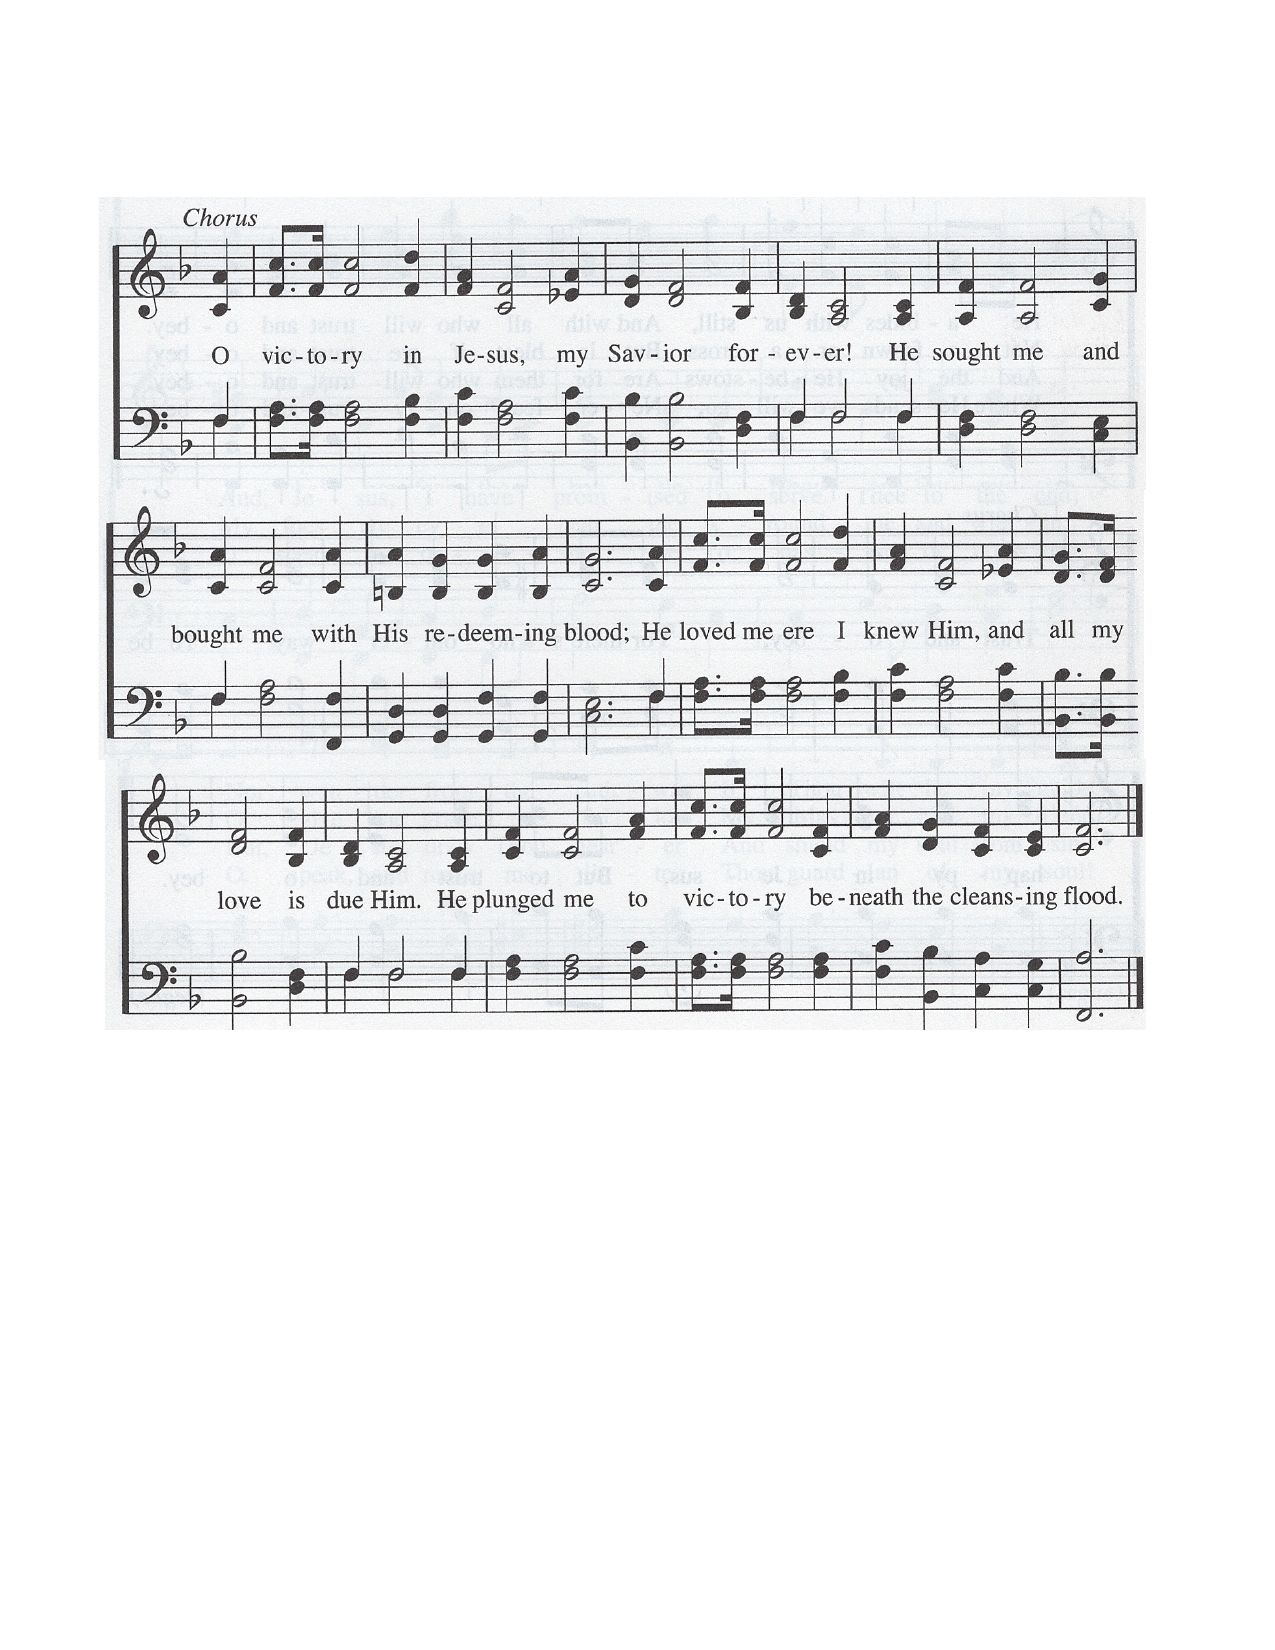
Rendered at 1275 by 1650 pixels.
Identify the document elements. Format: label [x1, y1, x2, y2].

picture [98, 610, 886, 669]
picture [98, 273, 881, 337]
picture [104, 930, 877, 989]
